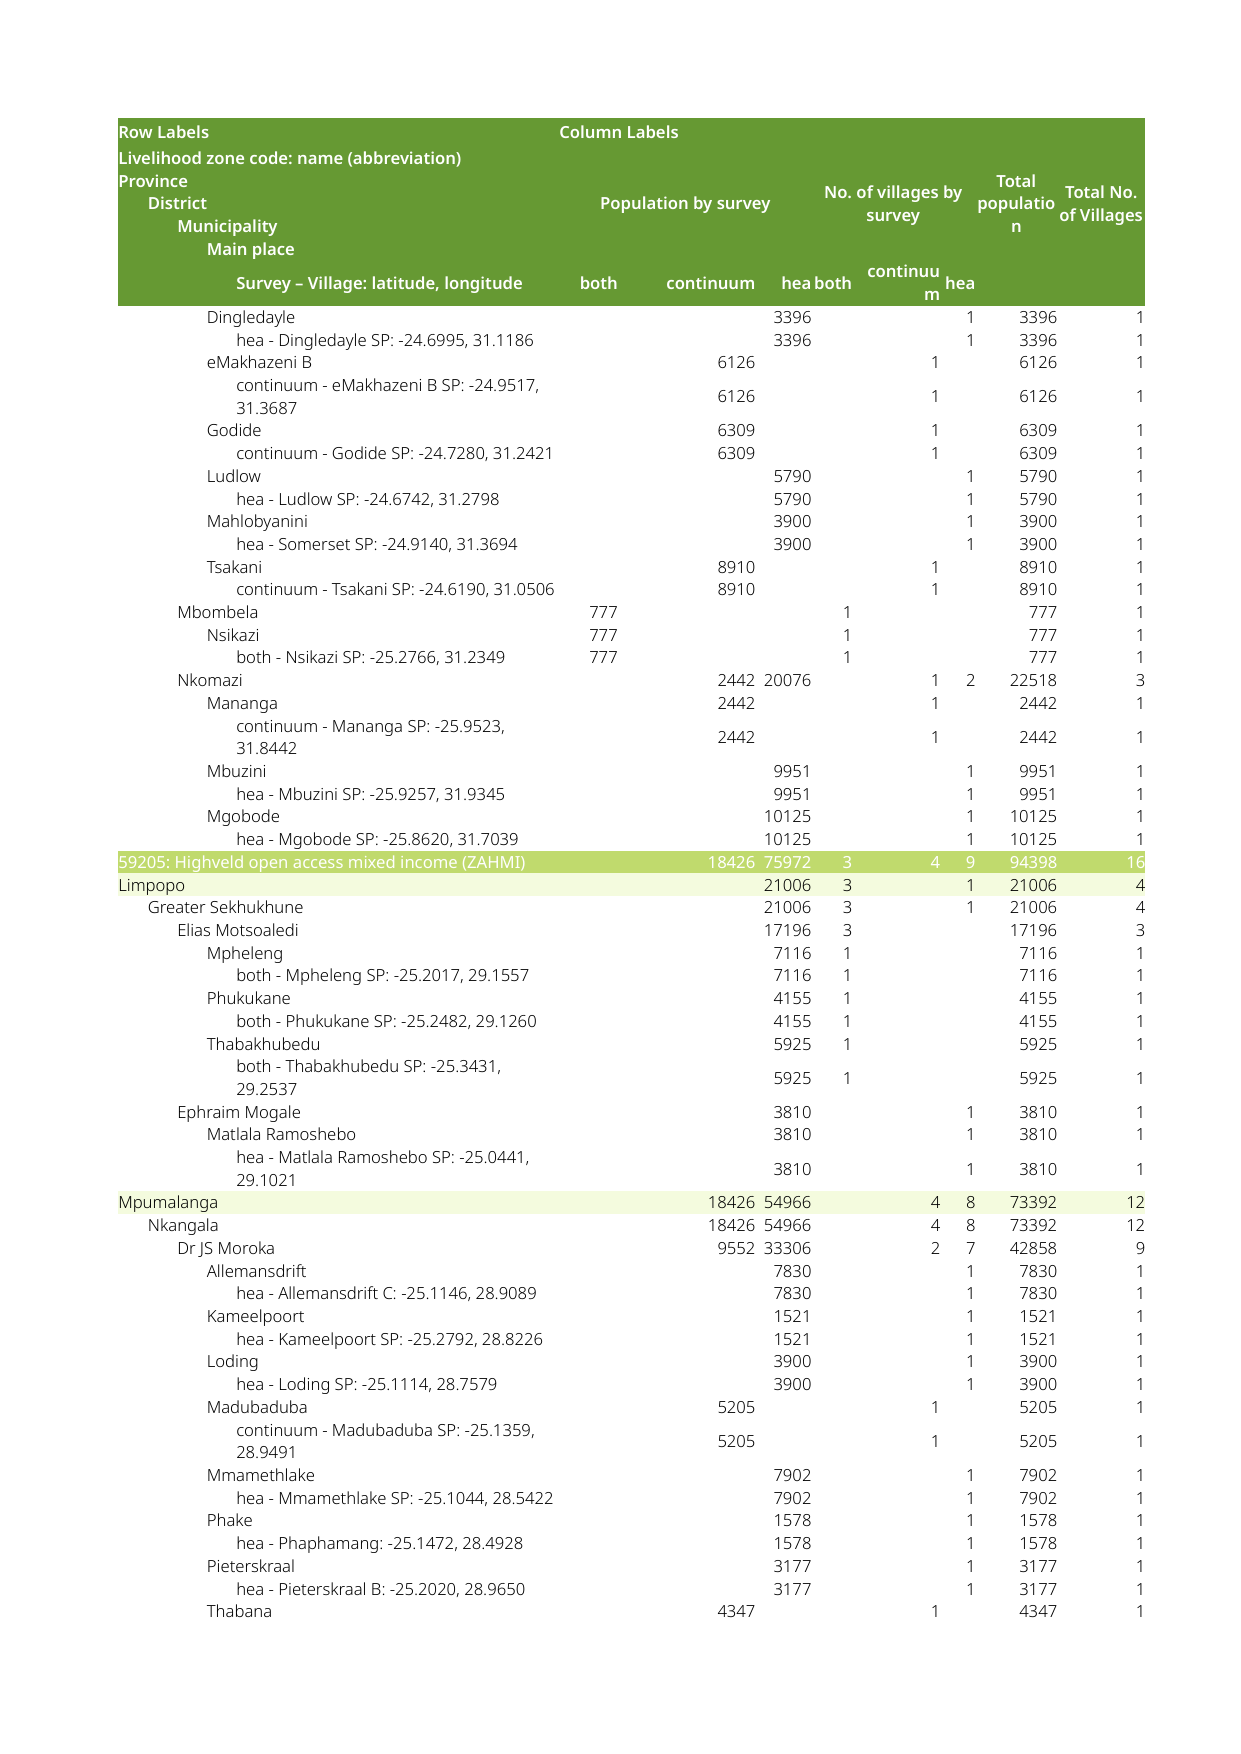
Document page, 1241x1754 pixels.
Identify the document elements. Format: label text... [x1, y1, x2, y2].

table_cell [618, 1373, 755, 1396]
table_cell [852, 1055, 940, 1100]
table_cell Phake [118, 1509, 559, 1532]
table_cell 16 [1057, 851, 1145, 873]
table_cell 17196 [975, 919, 1057, 941]
table_cell [559, 1305, 618, 1327]
table_cell 777 [975, 601, 1057, 623]
table_cell Ludlow [118, 465, 559, 487]
table_cell [559, 1100, 618, 1123]
table_cell Population by survey [559, 147, 811, 260]
table_cell [618, 964, 755, 987]
table_cell 1 [1057, 1305, 1145, 1327]
table_cell [559, 1146, 618, 1191]
table_cell [811, 442, 852, 464]
table_cell 8910 [618, 555, 755, 578]
table_cell [852, 1282, 940, 1305]
table_cell 73392 [975, 1191, 1057, 1214]
table_cell [811, 828, 852, 851]
table_cell 2442 [618, 714, 755, 760]
table_cell 3 [811, 873, 852, 896]
table_cell [618, 601, 755, 623]
table_cell [755, 555, 811, 578]
table_cell [618, 1123, 755, 1146]
table_cell [811, 1600, 852, 1623]
table_cell [852, 1464, 940, 1486]
table_cell Livelihood zone code: name (abbreviation) Province District Municipality Main place [118, 147, 559, 260]
table_cell [559, 873, 618, 896]
table_cell [559, 306, 618, 328]
table_cell [755, 351, 811, 374]
table_cell 8 [940, 1214, 975, 1237]
table_cell [940, 1055, 975, 1100]
table_cell [811, 1509, 852, 1532]
table_cell 7902 [975, 1464, 1057, 1486]
table_cell [618, 624, 755, 646]
table_cell 22518 [975, 669, 1057, 692]
table_cell 10125 [975, 805, 1057, 828]
table_cell 1 [1057, 1146, 1145, 1191]
table_cell [811, 1123, 852, 1146]
table_cell [559, 1532, 618, 1554]
table_cell 3177 [975, 1555, 1057, 1577]
table_cell [852, 1532, 940, 1554]
table_cell [811, 760, 852, 782]
table_cell both - Phukukane SP: -25.2482, 29.1260 [118, 1010, 559, 1032]
table_cell 1 [1057, 419, 1145, 442]
table_cell [559, 1214, 618, 1237]
table_cell 1 [1057, 1010, 1145, 1032]
table_cell [559, 851, 618, 873]
table_cell 1 [1057, 1032, 1145, 1055]
table_cell [618, 1259, 755, 1282]
table_cell 1 [940, 1123, 975, 1146]
table_cell both [559, 260, 618, 306]
table_cell [811, 533, 852, 555]
table_cell 6309 [618, 419, 755, 442]
table_cell 5205 [618, 1396, 755, 1418]
table_cell 8910 [975, 578, 1057, 601]
table_cell 1 [940, 1509, 975, 1532]
table_cell [559, 1486, 618, 1509]
table_cell [852, 1100, 940, 1123]
table_cell [852, 1509, 940, 1532]
table_cell [852, 941, 940, 964]
table_cell [811, 555, 852, 578]
table_cell [559, 419, 618, 442]
table_cell [852, 987, 940, 1009]
table_cell continuum [852, 260, 940, 306]
table_cell 1 [811, 646, 852, 669]
table_cell 1 [1057, 1350, 1145, 1373]
table_cell 6309 [975, 419, 1057, 442]
table_cell Nkomazi [118, 669, 559, 692]
table_cell [618, 1509, 755, 1532]
table_cell [940, 1418, 975, 1464]
table_cell [852, 601, 940, 623]
table_cell 1 [1057, 1509, 1145, 1532]
table_cell [559, 987, 618, 1009]
table_cell [940, 578, 975, 601]
table_cell [559, 374, 618, 419]
table_cell [852, 783, 940, 805]
table_cell 94398 [975, 851, 1057, 873]
table_cell [618, 533, 755, 555]
table_cell [975, 260, 1057, 306]
table_cell 3900 [755, 533, 811, 555]
table_cell 1 [1057, 1328, 1145, 1350]
table_cell 17196 [755, 919, 811, 941]
table_cell [811, 1577, 852, 1600]
table_cell hea - Loding SP: -25.1114, 28.7579 [118, 1373, 559, 1396]
table_cell [559, 1555, 618, 1577]
table_cell 3396 [755, 328, 811, 351]
table_cell [811, 374, 852, 419]
table_cell [618, 1577, 755, 1600]
table_cell 4 [852, 1191, 940, 1214]
table_cell 1 [811, 1055, 852, 1100]
table_cell 5925 [975, 1055, 1057, 1100]
table_cell 1 [1057, 1373, 1145, 1396]
table_cell No. of villages by survey [811, 147, 975, 260]
table_cell 7116 [755, 964, 811, 987]
table_cell 1 [940, 1373, 975, 1396]
table_cell [559, 1328, 618, 1350]
table_cell Mpheleng [118, 941, 559, 964]
table_cell [618, 465, 755, 487]
table_cell continuum [618, 260, 755, 306]
table_cell [559, 533, 618, 555]
table_cell 7 [940, 1237, 975, 1259]
table_cell [811, 1396, 852, 1418]
table_cell 1 [852, 1600, 940, 1623]
table_cell [618, 510, 755, 533]
table_cell [940, 624, 975, 646]
table_cell 21006 [755, 873, 811, 896]
table_cell 3 [1057, 669, 1145, 692]
table_cell 9951 [755, 783, 811, 805]
table_cell Allemansdrift [118, 1259, 559, 1282]
table_cell [1057, 260, 1145, 306]
table_cell 777 [559, 646, 618, 669]
table_cell [811, 1350, 852, 1373]
table_cell 1 [940, 1282, 975, 1305]
table_cell [559, 1464, 618, 1486]
table_cell 6309 [975, 442, 1057, 464]
table_cell 4155 [975, 1010, 1057, 1032]
table_cell [559, 1010, 618, 1032]
table_cell 1 [940, 533, 975, 555]
table_cell [940, 941, 975, 964]
table_cell 3 [811, 919, 852, 941]
table_cell [811, 1305, 852, 1327]
table_cell Mahlobyanini [118, 510, 559, 533]
table_cell 1578 [975, 1509, 1057, 1532]
table_cell [811, 510, 852, 533]
table_cell 1 [852, 555, 940, 578]
table_cell [618, 1305, 755, 1327]
table_cell 54966 [755, 1191, 811, 1214]
table_cell 21006 [975, 873, 1057, 896]
table_cell 1578 [755, 1509, 811, 1532]
table_cell [559, 1237, 618, 1259]
table_cell 4155 [755, 987, 811, 1009]
table_cell 4347 [618, 1600, 755, 1623]
table_cell hea - Mgobode SP: -25.8620, 31.7039 [118, 828, 559, 851]
table_cell 7830 [975, 1282, 1057, 1305]
table_cell [940, 964, 975, 987]
table_cell [852, 1146, 940, 1191]
table_cell 7830 [975, 1259, 1057, 1282]
table_cell 1 [940, 328, 975, 351]
table_cell [755, 601, 811, 623]
table_cell 4155 [755, 1010, 811, 1032]
table_cell hea - Mmamethlake SP: -25.1044, 28.5422 [118, 1486, 559, 1509]
table_cell 3396 [755, 306, 811, 328]
table_cell 1 [940, 1146, 975, 1191]
table_cell 5925 [975, 1032, 1057, 1055]
table_cell 1 [852, 669, 940, 692]
table_cell 7830 [755, 1259, 811, 1282]
table_cell 4 [1057, 873, 1145, 896]
table_cell [811, 1100, 852, 1123]
table_cell 1 [1057, 442, 1145, 464]
table_cell [559, 328, 618, 351]
table_cell [811, 351, 852, 374]
table_cell hea - Ludlow SP: -24.6742, 31.2798 [118, 487, 559, 510]
table_cell [852, 964, 940, 987]
table_cell 1 [940, 1328, 975, 1350]
table_cell 9 [1057, 1237, 1145, 1259]
table_cell 1 [1057, 624, 1145, 646]
table_cell 1 [811, 1010, 852, 1032]
table_cell [618, 1055, 755, 1100]
table_cell 5790 [975, 465, 1057, 487]
table_cell 9 [940, 851, 975, 873]
table_cell [852, 624, 940, 646]
table_cell 1 [1057, 1259, 1145, 1282]
table_cell 1 [940, 1464, 975, 1486]
table_cell Mbombela [118, 601, 559, 623]
table_cell [559, 783, 618, 805]
table_cell 3900 [755, 1373, 811, 1396]
table_cell 6126 [975, 351, 1057, 374]
table_cell [852, 1032, 940, 1055]
table_cell [811, 1373, 852, 1396]
table_cell 1 [1057, 1282, 1145, 1305]
table_cell 1 [1057, 714, 1145, 760]
table_cell 18426 [618, 851, 755, 873]
table_cell 1 [1057, 964, 1145, 987]
table_cell 6126 [618, 374, 755, 419]
table_cell [811, 1146, 852, 1191]
table_cell [559, 351, 618, 374]
table_cell [940, 714, 975, 760]
table_cell [852, 896, 940, 919]
table_cell 5925 [755, 1055, 811, 1100]
table_cell 3177 [755, 1577, 811, 1600]
table_header [1057, 118, 1145, 147]
table_cell [559, 941, 618, 964]
table_cell continuum - Madubaduba SP: -25.1359, 28.9491 [118, 1418, 559, 1464]
table_cell 1 [1057, 1396, 1145, 1418]
table_cell [559, 828, 618, 851]
table_cell Matlala Ramoshebo [118, 1123, 559, 1146]
table_cell 1 [852, 1418, 940, 1464]
table_cell 3900 [975, 533, 1057, 555]
table_cell 3810 [755, 1146, 811, 1191]
table_cell 1 [1057, 805, 1145, 828]
table_cell [940, 987, 975, 1009]
table_cell [852, 487, 940, 510]
table_cell 1 [940, 1555, 975, 1577]
table_cell continuum - Godide SP: -24.7280, 31.2421 [118, 442, 559, 464]
table_cell Survey – Village: latitude, longitude [118, 260, 559, 306]
table_cell 12 [1057, 1214, 1145, 1237]
table_cell 42858 [975, 1237, 1057, 1259]
table_cell continuum - eMakhazeni B SP: -24.9517, 31.3687 [118, 374, 559, 419]
table_cell [559, 714, 618, 760]
table_cell [618, 896, 755, 919]
table_cell 3900 [975, 1373, 1057, 1396]
table_cell 8 [940, 1191, 975, 1214]
table_cell 1 [811, 987, 852, 1009]
table_cell 1 [940, 1350, 975, 1373]
table_cell Loding [118, 1350, 559, 1373]
table_cell [811, 1259, 852, 1282]
table_cell 12 [1057, 1191, 1145, 1214]
table_cell [559, 692, 618, 714]
table_cell Godide [118, 419, 559, 442]
table_cell 1 [852, 419, 940, 442]
table_cell [940, 1396, 975, 1418]
table_cell 1 [940, 1259, 975, 1282]
table_cell 5205 [975, 1418, 1057, 1464]
table_cell [618, 1100, 755, 1123]
table_cell [755, 374, 811, 419]
table_cell Pieterskraal [118, 1555, 559, 1577]
table_cell 4347 [975, 1600, 1057, 1623]
table_cell 777 [975, 624, 1057, 646]
table_cell continuum - Tsakani SP: -24.6190, 31.0506 [118, 578, 559, 601]
table_cell [852, 873, 940, 896]
table_cell [618, 1464, 755, 1486]
table_cell 1 [1057, 828, 1145, 851]
table_cell hea - Matlala Ramoshebo SP: -25.0441, 29.1021 [118, 1146, 559, 1191]
table_cell 1 [940, 1486, 975, 1509]
table_cell [755, 1418, 811, 1464]
table_cell hea - Dingledayle SP: -24.6995, 31.1186 [118, 328, 559, 351]
table_cell 7902 [755, 1486, 811, 1509]
table_cell 1 [1057, 510, 1145, 533]
table_cell 1 [1057, 555, 1145, 578]
table_cell 5205 [975, 1396, 1057, 1418]
table_cell [618, 1555, 755, 1577]
table_cell [811, 1282, 852, 1305]
table_cell 1 [1057, 465, 1145, 487]
table_cell 6126 [618, 351, 755, 374]
table_cell 1 [852, 692, 940, 714]
table_cell [618, 306, 755, 328]
table_cell [618, 1010, 755, 1032]
table_cell [618, 987, 755, 1009]
table_cell [852, 510, 940, 533]
table_cell 59205: Highveld open access mixed income (ZAHMI) [118, 851, 559, 873]
table_cell 3 [811, 896, 852, 919]
table_cell 9552 [618, 1237, 755, 1259]
table_cell 1 [940, 510, 975, 533]
table_cell Dr JS Moroka [118, 1237, 559, 1259]
table_cell 3900 [975, 510, 1057, 533]
table_cell [811, 1214, 852, 1237]
table_cell Mpumalanga [118, 1191, 559, 1214]
table_cell 1 [940, 896, 975, 919]
table_cell 1521 [755, 1305, 811, 1327]
table_cell [559, 1259, 618, 1282]
table_cell 1 [852, 374, 940, 419]
table_cell [559, 1418, 618, 1464]
table_cell 9951 [975, 783, 1057, 805]
table_cell [618, 805, 755, 828]
table_cell 3900 [755, 510, 811, 533]
table_cell 1 [940, 805, 975, 828]
table_cell 777 [975, 646, 1057, 669]
table_cell 1 [1057, 487, 1145, 510]
table_cell [618, 487, 755, 510]
table_cell [618, 1032, 755, 1055]
table_cell 3177 [975, 1577, 1057, 1600]
table_cell 1 [1057, 760, 1145, 782]
table_cell both - Thabakhubedu SP: -25.3431, 29.2537 [118, 1055, 559, 1100]
table_cell 4 [852, 851, 940, 873]
table_cell [811, 465, 852, 487]
table_cell [559, 1032, 618, 1055]
table_cell 1 [852, 442, 940, 464]
table_cell 7902 [975, 1486, 1057, 1509]
table_cell 1 [940, 1532, 975, 1554]
table_cell [811, 487, 852, 510]
table_cell [852, 828, 940, 851]
table_cell 1 [940, 1577, 975, 1600]
table_cell [852, 1486, 940, 1509]
table_header Row Labels [118, 118, 559, 147]
table_cell 1 [940, 828, 975, 851]
table_cell Nkangala [118, 1214, 559, 1237]
table_cell [559, 1577, 618, 1600]
table_cell hea - Phaphamang: -25.1472, 28.4928 [118, 1532, 559, 1554]
table_cell 3810 [755, 1100, 811, 1123]
table_cell [852, 1555, 940, 1577]
table_cell 9951 [755, 760, 811, 782]
table_cell [852, 306, 940, 328]
table_cell [559, 1191, 618, 1214]
table_cell [559, 1123, 618, 1146]
table_cell [811, 328, 852, 351]
table_cell 18426 [618, 1214, 755, 1237]
table_cell Total population [975, 147, 1057, 260]
table_cell [618, 1486, 755, 1509]
table_cell 1 [1057, 987, 1145, 1009]
table_cell 1 [1057, 692, 1145, 714]
table_cell Greater Sekhukhune [118, 896, 559, 919]
table_cell 1 [940, 1305, 975, 1327]
table_cell both - Mpheleng SP: -25.2017, 29.1557 [118, 964, 559, 987]
table_cell [559, 1600, 618, 1623]
table_cell [940, 442, 975, 464]
table_cell Total No. of Villages [1057, 147, 1145, 260]
table_cell 20076 [755, 669, 811, 692]
table_cell Mgobode [118, 805, 559, 828]
table_cell [559, 555, 618, 578]
table_cell 1 [1057, 306, 1145, 328]
table_cell 1 [811, 941, 852, 964]
table_cell [811, 306, 852, 328]
table_cell [940, 1600, 975, 1623]
table_cell 5790 [975, 487, 1057, 510]
table_cell 1521 [755, 1328, 811, 1350]
table_cell [940, 351, 975, 374]
table_cell 1 [1057, 783, 1145, 805]
table_cell [559, 1509, 618, 1532]
table_cell hea - Kameelpoort SP: -25.2792, 28.8226 [118, 1328, 559, 1350]
table_cell [755, 692, 811, 714]
table_cell [811, 805, 852, 828]
table_cell 6309 [618, 442, 755, 464]
table_cell hea - Allemansdrift C: -25.1146, 28.9089 [118, 1282, 559, 1305]
table_cell 1 [1057, 1055, 1145, 1100]
table_cell [618, 1328, 755, 1350]
table_cell 21006 [975, 896, 1057, 919]
table_cell [852, 465, 940, 487]
table_cell 1 [1057, 1100, 1145, 1123]
table_cell continuum - Mananga SP: -25.9523, 31.8442 [118, 714, 559, 760]
table_cell 1 [1057, 646, 1145, 669]
table_cell 1 [1057, 1577, 1145, 1600]
table_cell [852, 760, 940, 782]
table_cell hea - Mbuzini SP: -25.9257, 31.9345 [118, 783, 559, 805]
table_cell [618, 1350, 755, 1373]
table_cell 3810 [975, 1100, 1057, 1123]
table_cell Thabakhubedu [118, 1032, 559, 1055]
table_cell 8910 [975, 555, 1057, 578]
table_cell 1 [1057, 1464, 1145, 1486]
table_cell [559, 510, 618, 533]
table_cell 1 [811, 601, 852, 623]
table_cell 1 [940, 465, 975, 487]
table_cell hea - Somerset SP: -24.9140, 31.3694 [118, 533, 559, 555]
table_cell 7116 [975, 964, 1057, 987]
table_cell Mbuzini [118, 760, 559, 782]
table_cell [811, 1418, 852, 1464]
table_cell [559, 919, 618, 941]
table_cell [852, 328, 940, 351]
table_cell [755, 442, 811, 464]
table_cell [811, 1191, 852, 1214]
table_cell [811, 419, 852, 442]
table_cell 1 [1057, 328, 1145, 351]
table_cell 2 [940, 669, 975, 692]
table_cell [559, 1055, 618, 1100]
table_cell 54966 [755, 1214, 811, 1237]
table_cell [940, 601, 975, 623]
table_cell 7116 [755, 941, 811, 964]
table_cell [618, 1146, 755, 1191]
table_cell 5205 [618, 1418, 755, 1464]
table_cell 33306 [755, 1237, 811, 1259]
table_cell 7830 [755, 1282, 811, 1305]
table_cell 1 [940, 487, 975, 510]
table_cell [755, 646, 811, 669]
table_cell [852, 646, 940, 669]
table_cell [618, 873, 755, 896]
table_cell 4155 [975, 987, 1057, 1009]
table_cell 3177 [755, 1555, 811, 1577]
table_cell 1 [852, 714, 940, 760]
table_cell 1 [940, 1100, 975, 1123]
table_cell [755, 1396, 811, 1418]
table_cell Ephraim Mogale [118, 1100, 559, 1123]
table_cell [618, 1532, 755, 1554]
table_cell Elias Motsoaledi [118, 919, 559, 941]
table_cell 21006 [755, 896, 811, 919]
table_cell [559, 896, 618, 919]
table_cell 7902 [755, 1464, 811, 1486]
table_cell Limpopo [118, 873, 559, 896]
table_cell [618, 1282, 755, 1305]
table_cell [755, 419, 811, 442]
table_cell 3810 [755, 1123, 811, 1146]
table_cell both - Nsikazi SP: -25.2766, 31.2349 [118, 646, 559, 669]
table_cell 1 [1057, 1418, 1145, 1464]
table_cell 1 [811, 964, 852, 987]
table_cell [940, 1032, 975, 1055]
table_cell [559, 1282, 618, 1305]
table_cell [559, 442, 618, 464]
table_cell [559, 669, 618, 692]
table_cell [940, 646, 975, 669]
table_cell 5790 [755, 487, 811, 510]
table_cell [940, 374, 975, 419]
table_cell [811, 669, 852, 692]
table_cell Thabana [118, 1600, 559, 1623]
table_cell 1 [1057, 601, 1145, 623]
table_cell 2442 [975, 692, 1057, 714]
table_cell [852, 1123, 940, 1146]
table_cell 3900 [975, 1350, 1057, 1373]
table_cell 4 [852, 1214, 940, 1237]
table_cell [618, 828, 755, 851]
table_cell 1 [1057, 374, 1145, 419]
table_cell [940, 555, 975, 578]
table_cell 7116 [975, 941, 1057, 964]
table_cell 6126 [975, 374, 1057, 419]
table_cell 18426 [618, 1191, 755, 1214]
table_cell [618, 760, 755, 782]
table_cell 4 [1057, 896, 1145, 919]
table_cell [852, 1373, 940, 1396]
table_cell 1521 [975, 1305, 1057, 1327]
table_cell [852, 1010, 940, 1032]
table_cell [940, 692, 975, 714]
table_cell both [811, 260, 852, 306]
table_cell 1 [1057, 1123, 1145, 1146]
table_cell 1 [1057, 1532, 1145, 1554]
table_cell Mananga [118, 692, 559, 714]
table_cell [755, 624, 811, 646]
table_cell 1 [1057, 533, 1145, 555]
table_cell eMakhazeni B [118, 351, 559, 374]
table_cell 1 [1057, 1555, 1145, 1577]
table_cell 8910 [618, 578, 755, 601]
table_cell [852, 1305, 940, 1327]
table_cell Nsikazi [118, 624, 559, 646]
table_cell 1 [1057, 941, 1145, 964]
table_cell [559, 487, 618, 510]
table_cell 10125 [975, 828, 1057, 851]
table_cell [618, 941, 755, 964]
table_cell 1 [940, 783, 975, 805]
table_cell 1 [1057, 1600, 1145, 1623]
table_cell [852, 805, 940, 828]
table_cell 777 [559, 601, 618, 623]
table_cell [811, 1532, 852, 1554]
table_cell [940, 1010, 975, 1032]
table_cell Mmamethlake [118, 1464, 559, 1486]
table_cell 3 [811, 851, 852, 873]
table_cell Kameelpoort [118, 1305, 559, 1327]
table_cell 1 [852, 351, 940, 374]
table_cell [559, 964, 618, 987]
table_cell 1521 [975, 1328, 1057, 1350]
table_cell [811, 714, 852, 760]
table_cell 10125 [755, 828, 811, 851]
table_cell 3396 [975, 306, 1057, 328]
table_cell [811, 1464, 852, 1486]
table_header Column Labels [559, 118, 975, 147]
table_cell 5925 [755, 1032, 811, 1055]
table_cell [852, 919, 940, 941]
table_cell [811, 1237, 852, 1259]
table_cell 5790 [755, 465, 811, 487]
table_cell [618, 783, 755, 805]
table_cell hea [940, 260, 975, 306]
table_cell [559, 1396, 618, 1418]
table_cell [852, 1328, 940, 1350]
table_cell [755, 1600, 811, 1623]
table_cell [811, 783, 852, 805]
table_cell [940, 919, 975, 941]
table_cell 75972 [755, 851, 811, 873]
table_cell 3810 [975, 1146, 1057, 1191]
table_cell 777 [559, 624, 618, 646]
table_cell [559, 805, 618, 828]
table_cell [811, 692, 852, 714]
table_cell [852, 1259, 940, 1282]
table_cell 1 [940, 760, 975, 782]
table_cell [618, 328, 755, 351]
table_cell [811, 1328, 852, 1350]
table_cell [618, 919, 755, 941]
table_cell 1 [811, 1032, 852, 1055]
table_cell 73392 [975, 1214, 1057, 1237]
table_cell [811, 1555, 852, 1577]
table_cell [811, 578, 852, 601]
table_cell 1 [940, 306, 975, 328]
table_cell [852, 1350, 940, 1373]
table_cell 1 [852, 1396, 940, 1418]
table_cell 2442 [618, 669, 755, 692]
table_cell Madubaduba [118, 1396, 559, 1418]
table_cell 1 [852, 578, 940, 601]
table_cell [852, 533, 940, 555]
table_cell 9951 [975, 760, 1057, 782]
table_cell Tsakani [118, 555, 559, 578]
table_cell [852, 1577, 940, 1600]
table_cell [559, 1373, 618, 1396]
table_cell 1578 [755, 1532, 811, 1554]
table_cell [559, 760, 618, 782]
table_cell 2442 [618, 692, 755, 714]
table_cell [559, 1350, 618, 1373]
table_cell [618, 646, 755, 669]
table_cell 1 [940, 873, 975, 896]
table_cell 1 [811, 624, 852, 646]
table_cell 1 [1057, 1486, 1145, 1509]
table_cell 1578 [975, 1532, 1057, 1554]
table_cell 2 [852, 1237, 940, 1259]
table_cell 3810 [975, 1123, 1057, 1146]
table_cell hea - Pieterskraal B: -25.2020, 28.9650 [118, 1577, 559, 1600]
table_cell 1 [1057, 578, 1145, 601]
table_cell 1 [1057, 351, 1145, 374]
table_cell [755, 714, 811, 760]
table_cell Dingledayle [118, 306, 559, 328]
table_cell [940, 419, 975, 442]
table_cell 3396 [975, 328, 1057, 351]
table_cell 10125 [755, 805, 811, 828]
table_cell [559, 465, 618, 487]
table_cell [755, 578, 811, 601]
table_cell 2442 [975, 714, 1057, 760]
table_cell [811, 1486, 852, 1509]
table_header [975, 118, 1057, 147]
table_cell hea [755, 260, 811, 306]
table_cell 3900 [755, 1350, 811, 1373]
table_cell 3 [1057, 919, 1145, 941]
table_cell [559, 578, 618, 601]
table_cell Phukukane [118, 987, 559, 1009]
